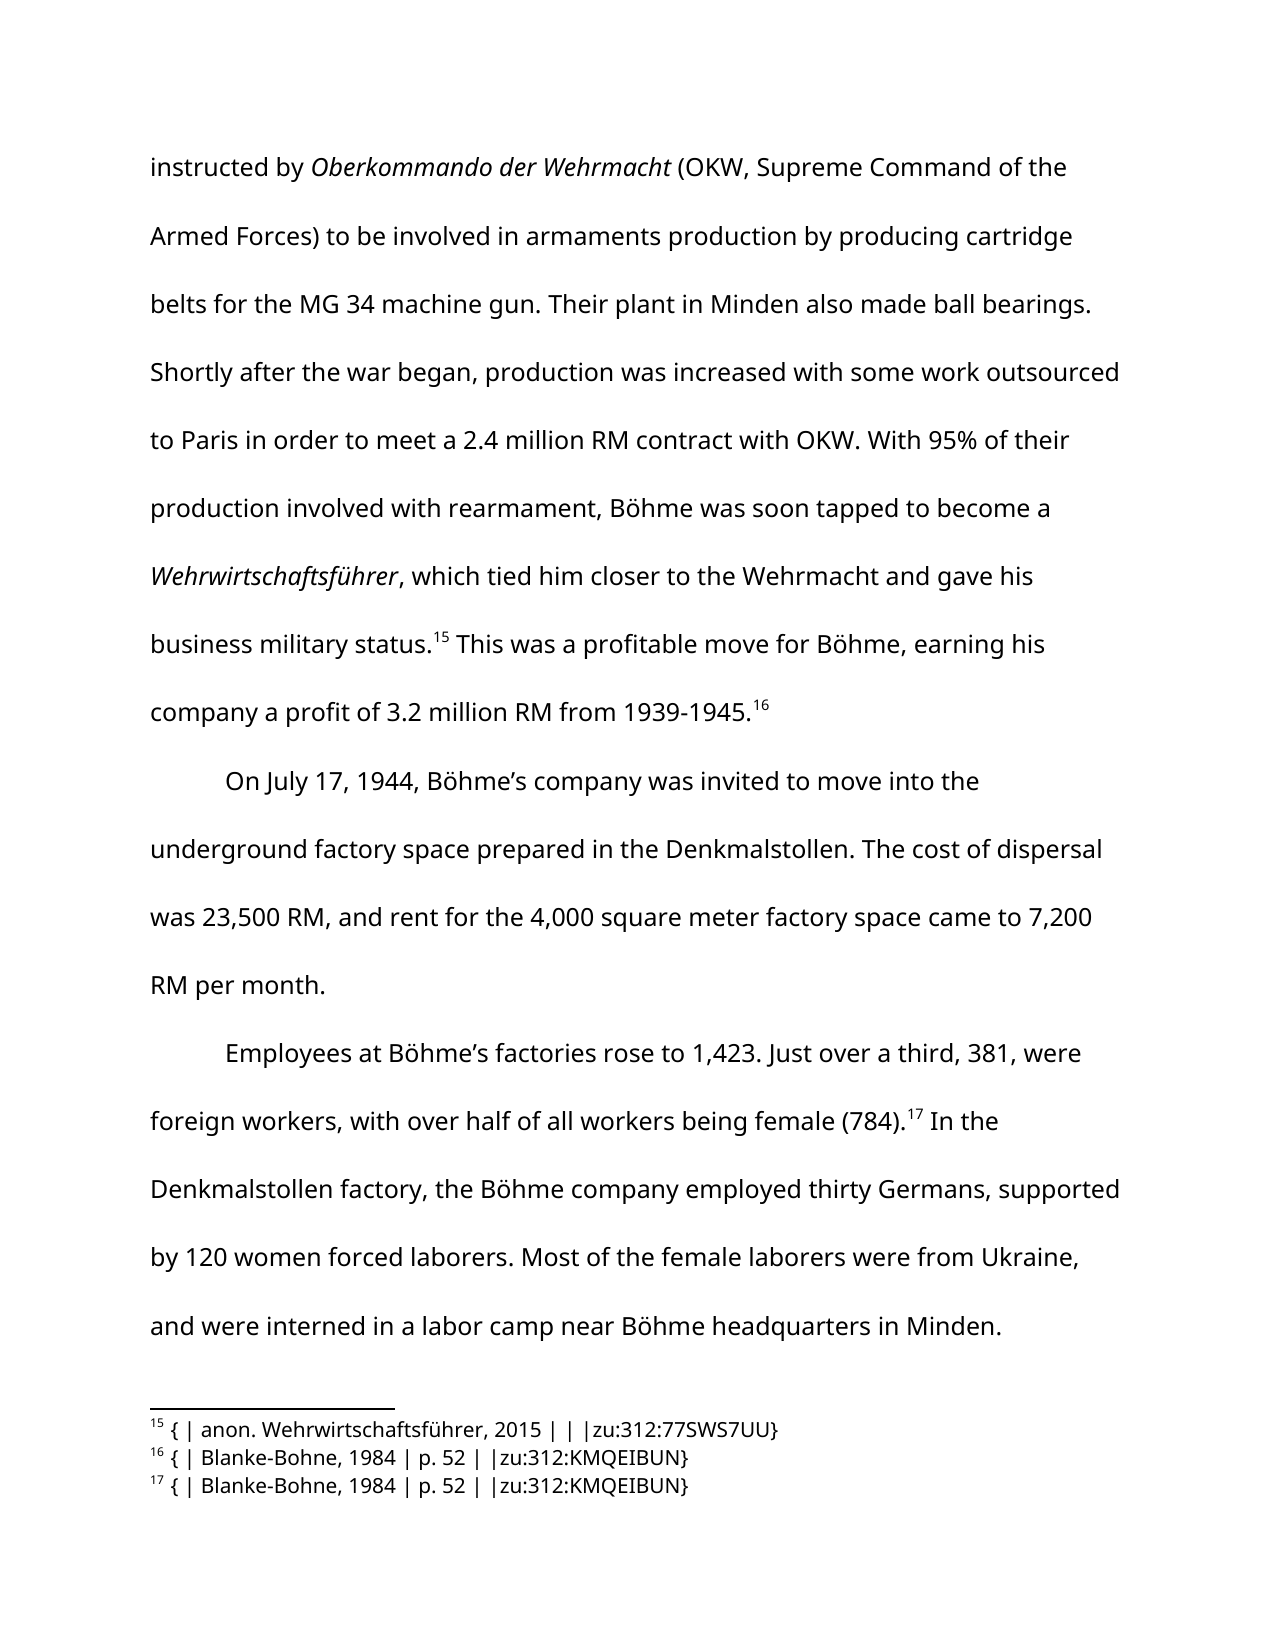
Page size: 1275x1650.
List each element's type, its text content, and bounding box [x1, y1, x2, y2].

text { | Blanke-Bohne, 1984 | p. 52 | |zu:312:KMQEIBUN} [150, 1443, 1125, 1472]
text { | anon. Wehrwirtschaftsführer, 2015 | | |zu:312:77SWS7UU} [150, 1415, 1125, 1443]
text Employees at Böhme’s factories rose to 1,423. Just over a third, 381, were foreign workers, with over half of all workers being female (784). In the Denkmalstollen factory, the Böhme company employed thirty Germans, supported by 120 women forced laborers. Most of the female laborers were from Ukraine, and were interned in a labor camp near Böhme headquarters in Minden. [150, 1036, 1125, 1342]
text instructed by Oberkommando der Wehrmacht (OKW, Supreme Command of the Armed Forces) to be involved in armaments production by producing cartridge belts for the MG 34 machine gun. Their plant in Minden also made ball bearings. Shortly after the war began, production was increased with some work outsourced to Paris in order to meet a 2.4 million RM contract with OKW. With 95% of their production involved with rearmament, Böhme was soon tapped to become a Wehrwirtschaftsführer, which tied him closer to the Wehrmacht and gave his business military status. This was a profitable move for Böhme, earning his company a profit of 3.2 million RM from 1939-1945. [150, 150, 1125, 729]
text { | Blanke-Bohne, 1984 | p. 52 | |zu:312:KMQEIBUN} [150, 1472, 1125, 1500]
text On July 17, 1944, Böhme’s company was invited to move into the underground factory space prepared in the Denkmalstollen. The cost of dispersal was 23,500 RM, and rent for the 4,000 square meter factory space came to 7,200 RM per month. [150, 763, 1125, 1002]
